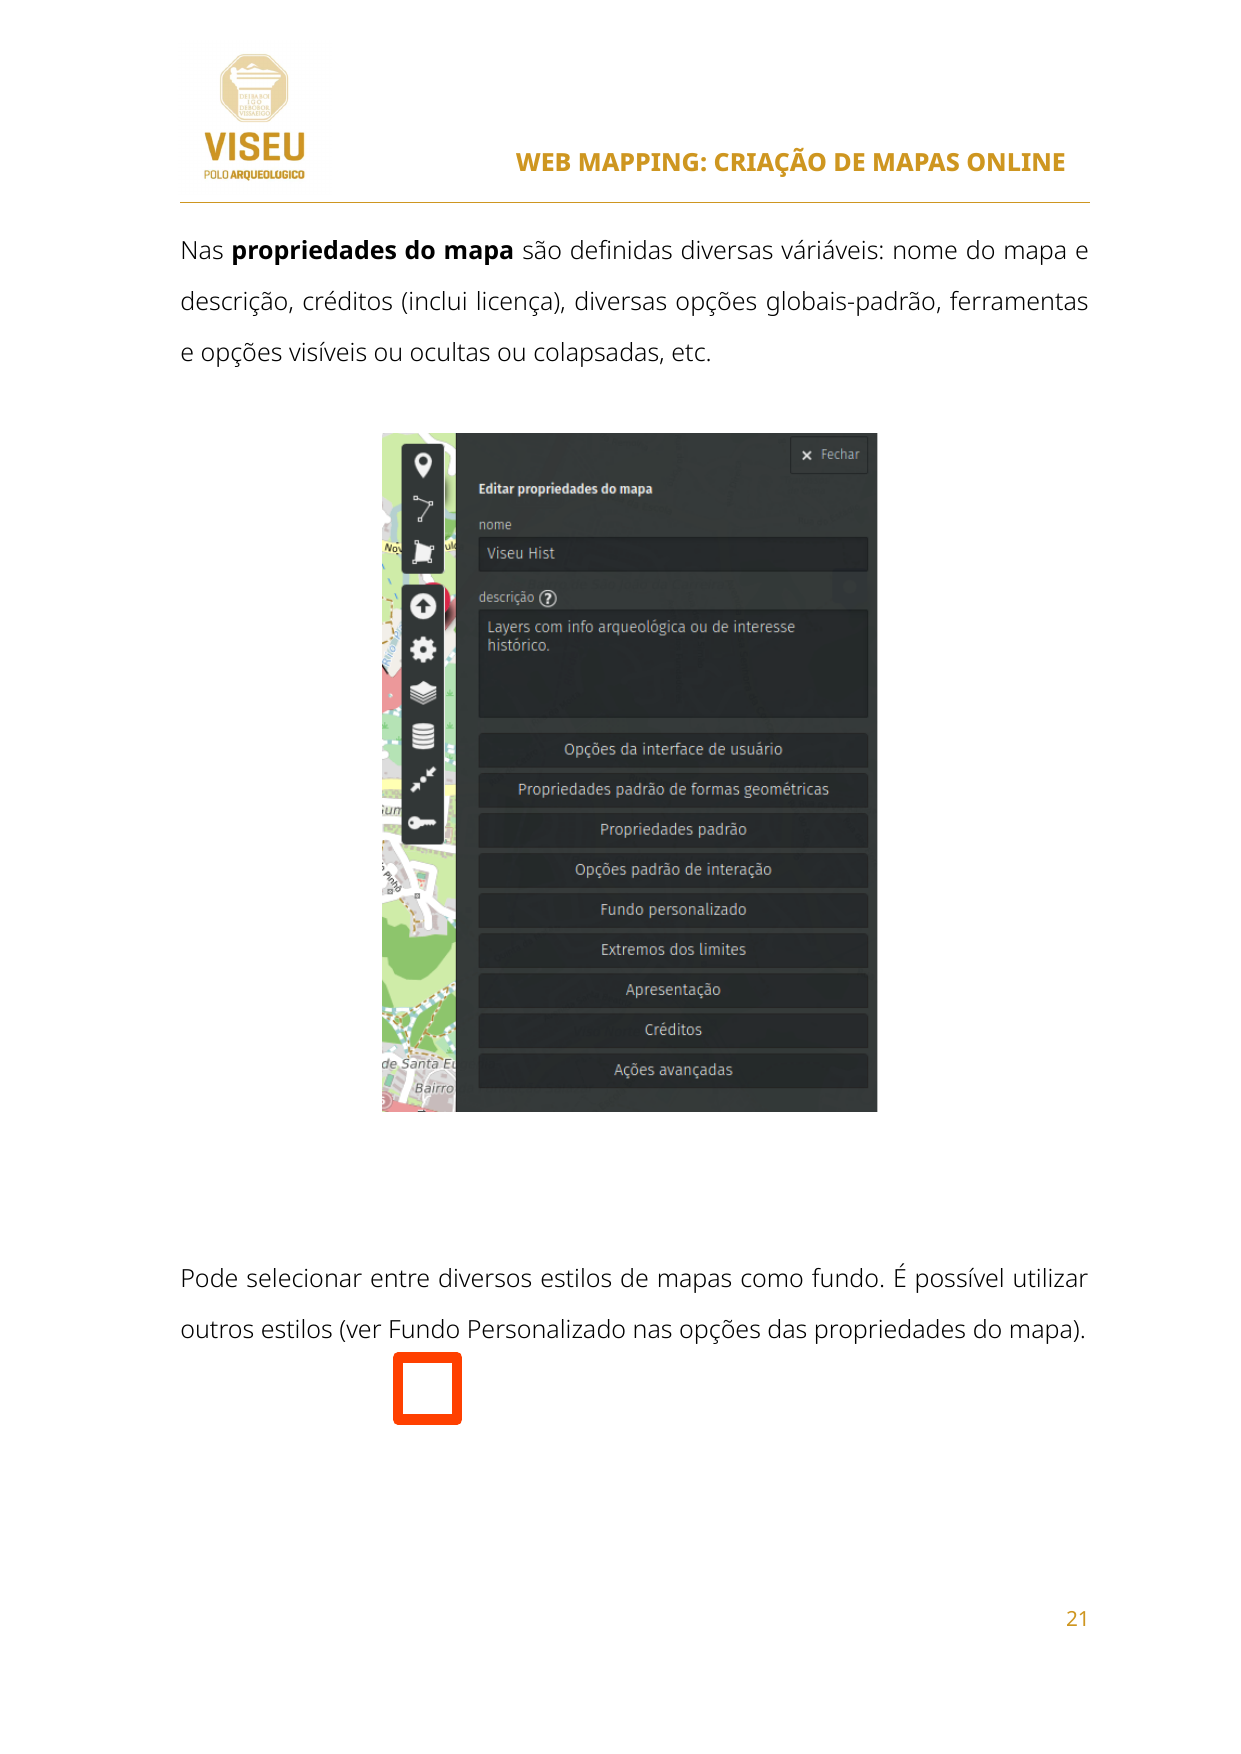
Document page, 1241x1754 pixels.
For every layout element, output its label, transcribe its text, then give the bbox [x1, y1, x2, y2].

picture [382, 433, 878, 1112]
text Nas propriedades do mapa são definidas diversas váriáveis: nome do mapa e descrição, créditos (inclui licença), diversas opções globais-padrão, ferramentas e opções visíveis ou ocultas ou colapsadas, etc. [180, 232, 1090, 368]
text Pode selecionar entre diversos estilos de mapas como fundo. É possível utilizar outros estilos (ver Fundo Personalizado nas opções das propriedades do mapa). [180, 1260, 1090, 1345]
